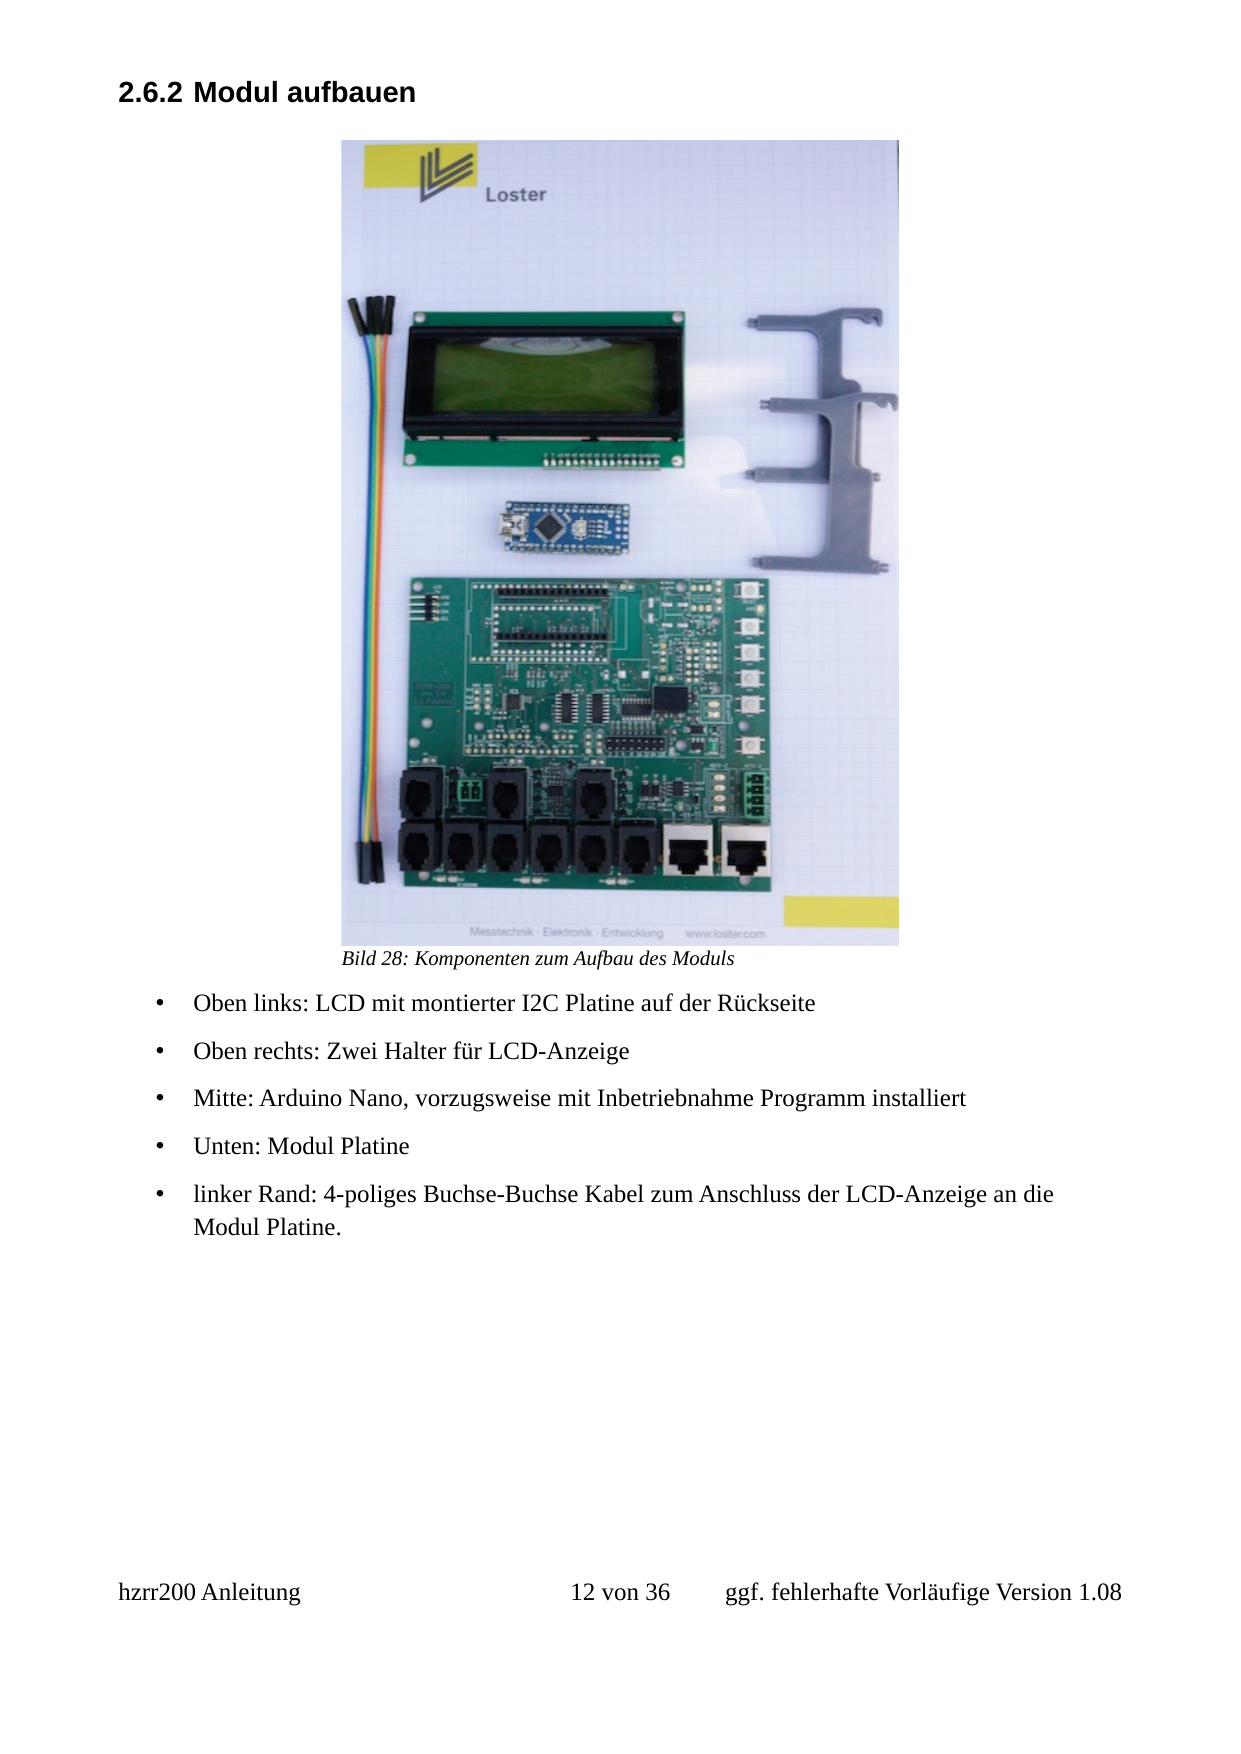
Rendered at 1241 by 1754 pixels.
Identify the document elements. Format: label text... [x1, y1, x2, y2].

list Unten: Modul Platine [156, 1131, 1122, 1160]
text [341, 121, 899, 140]
text Bild 28: Komponenten zum Aufbau des Moduls [341, 946, 899, 969]
list Oben rechts: Zwei Halter für LCD-Anzeige [156, 1036, 1122, 1064]
subtitle Modul aufbauen [118, 75, 1122, 108]
list Mitte: Arduino Nano, vorzugsweise mit Inbetriebnahme Programm installiert [156, 1083, 1122, 1112]
list Oben links: LCD mit montierter I2C Platine auf der Rückseite [156, 988, 1122, 1017]
list linker Rand: 4-poliges Buchse-Buchse Kabel zum Anschluss der LCD-Anzeige an die Modul Platine. [156, 1179, 1122, 1240]
picture [341, 140, 899, 946]
